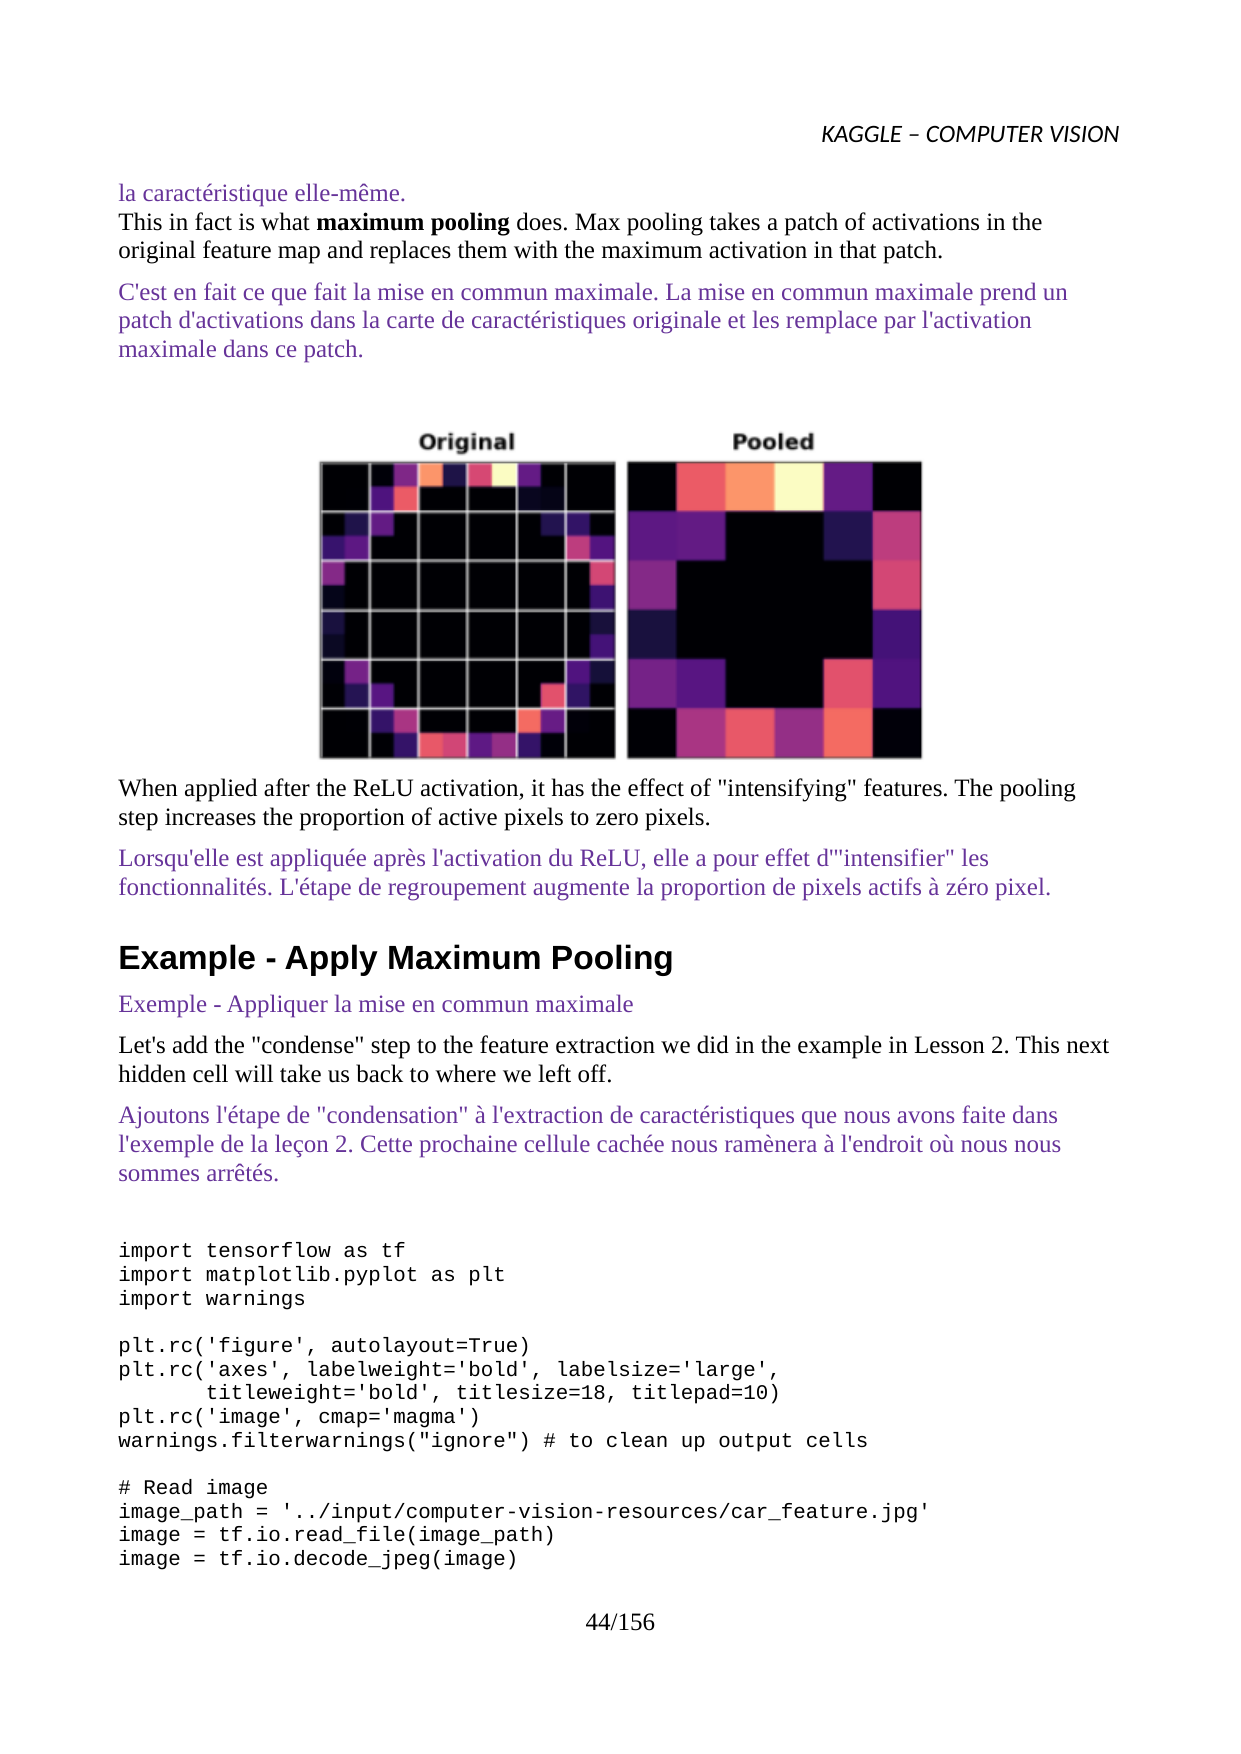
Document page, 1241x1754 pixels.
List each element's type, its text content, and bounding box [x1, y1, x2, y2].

text When applied after the ReLU activation, it has the effect of "intensifying" features. The pooling step increases the proportion of active pixels to zero pixels. [118, 404, 1122, 831]
text Exemple - Appliquer la mise en commun maximale [118, 989, 1122, 1018]
text plt.rc('image', cmap='magma') [118, 1406, 1122, 1430]
text warnings.filterwarnings("ignore") # to clean up output cells [118, 1430, 1122, 1453]
text C'est en fait ce que fait la mise en commun maximale. La mise en commun maximale prend un patch d'activations dans la carte de caractéristiques originale et les remplace par l'activation maximale dans ce patch. [118, 277, 1122, 392]
text plt.rc('axes', labelweight='bold', labelsize='large', [118, 1359, 1122, 1382]
text image = tf.io.read_file(image_path) [118, 1524, 1122, 1548]
text Ajoutons l'étape de "condensation" à l'extraction de caractéristiques que nous avons faite dans l'exemple de la leçon 2. Cette prochaine cellule cachée nous ramènera à l'endroit où nous nous sommes arrêtés. [118, 1101, 1122, 1187]
text import warnings [118, 1288, 1122, 1311]
text import tensorflow as tf [118, 1241, 1122, 1264]
text Let's add the "condense" step to the feature extraction we did in the example in Lesson 2. This next hidden cell will take us back to where we left off. [118, 1031, 1122, 1088]
text plt.rc('figure', autolayout=True) [118, 1335, 1122, 1359]
text # Read image [118, 1477, 1122, 1501]
text la caractéristique elle-même. This in fact is what maximum pooling does. Max pooling takes a patch of activations in the original feature map and replaces them with the maximum activation in that patch. [118, 178, 1122, 264]
text Lorsqu'elle est appliquée après l'activation du ReLU, elle a pour effet d'"intensifier" les fonctionnalités. L'étape de regroupement augmente la proportion de pixels actifs à zéro pixel. [118, 843, 1122, 901]
text titleweight='bold', titlesize=18, titlepad=10) [118, 1382, 1122, 1406]
text image_path = '../input/computer-vision-resources/car_feature.jpg' [118, 1501, 1122, 1524]
text image = tf.io.decode_jpeg(image) [118, 1548, 1122, 1572]
picture [298, 404, 942, 774]
subtitle Example - Apply Maximum Pooling [118, 938, 1122, 977]
text import matplotlib.pyplot as plt [118, 1264, 1122, 1288]
